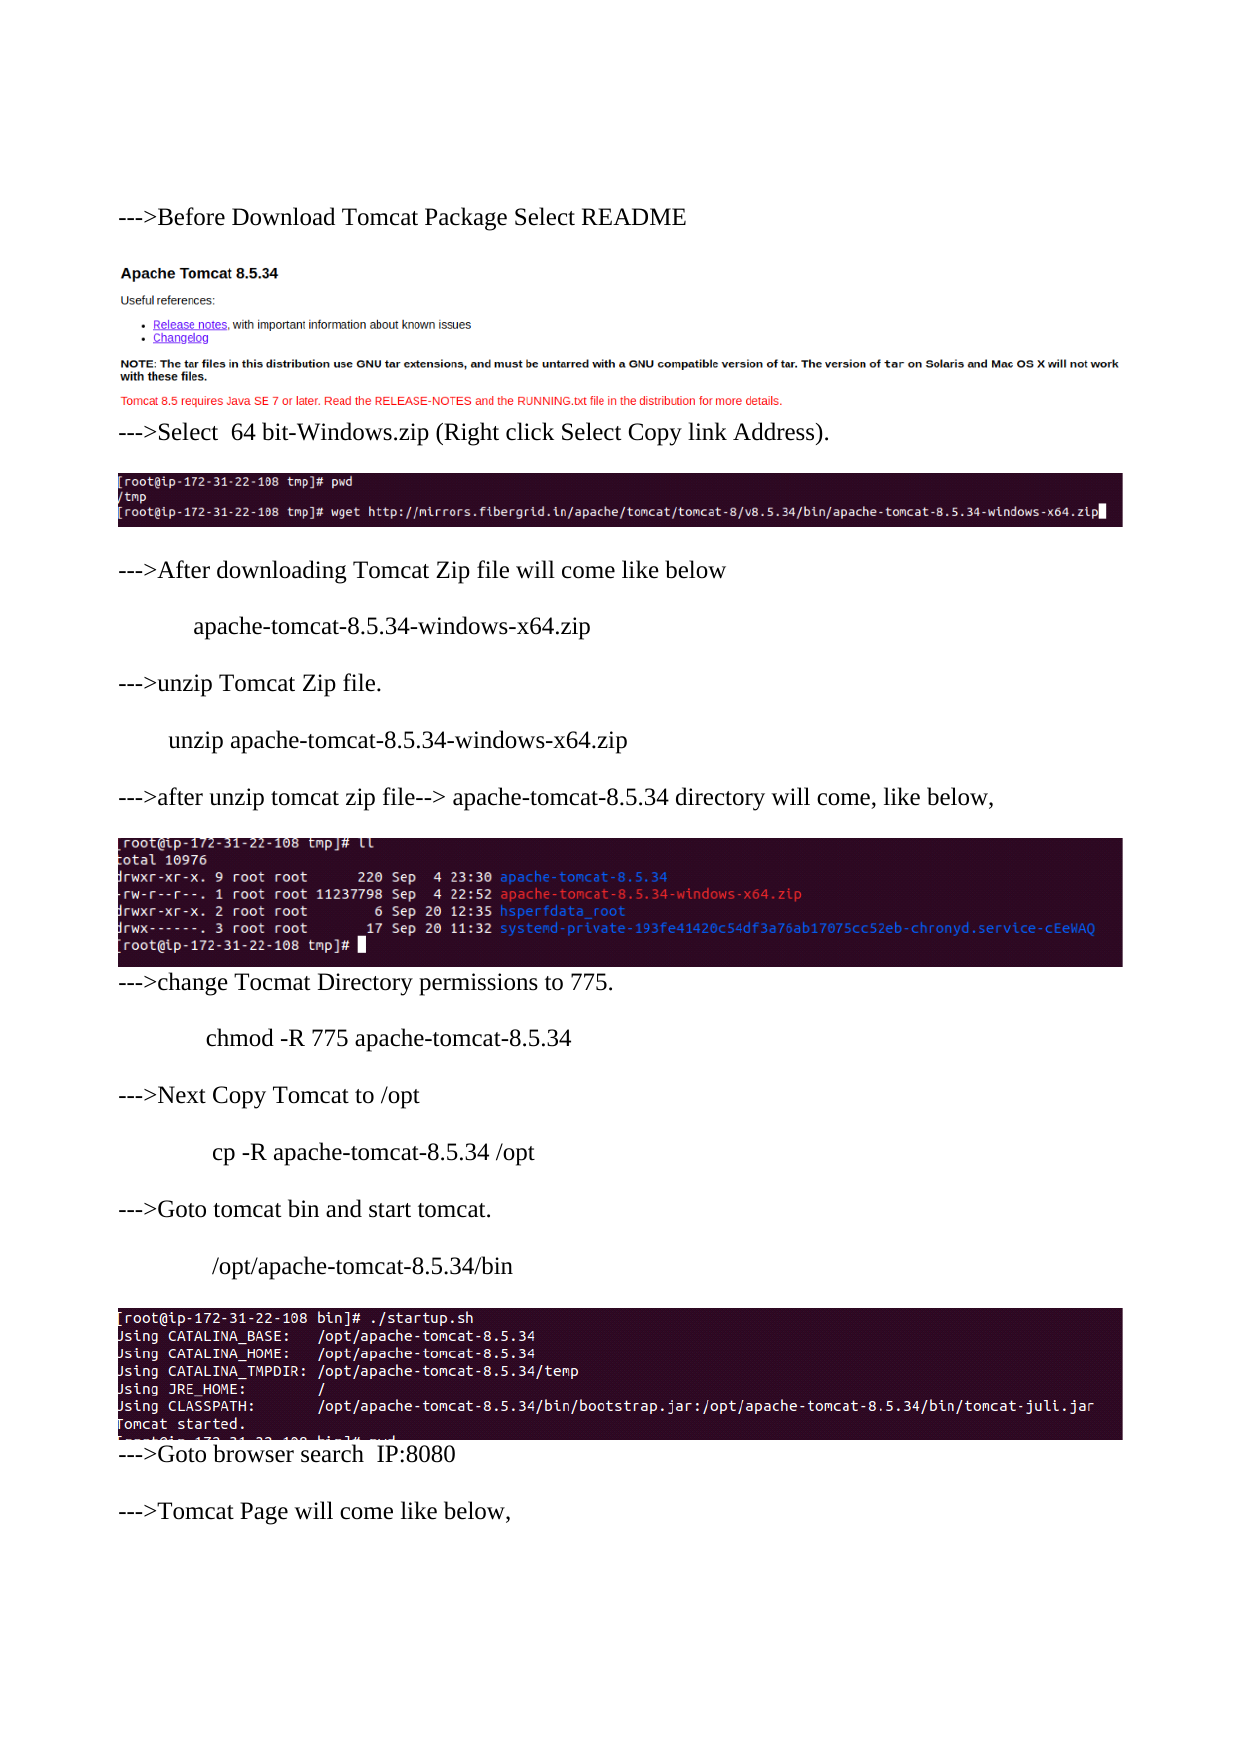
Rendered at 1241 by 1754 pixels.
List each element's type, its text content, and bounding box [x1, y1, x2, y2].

text unzip apache-tomcat-8.5.34-windows-x64.zip [118, 725, 1122, 754]
text --->Select 64 bit-Windows.zip (Right click Select Copy link Address). [118, 417, 1122, 446]
text --->Before Download Tomcat Package Select README [118, 202, 1122, 231]
text --->After downloading Tomcat Zip file will come like below [118, 555, 1122, 583]
text --->change Tocmat Directory permissions to 775. [118, 967, 1122, 995]
text --->after unzip tomcat zip file--> apache-tomcat-8.5.34 directory will come, like below, [118, 782, 1122, 811]
text --->Tomcat Page will come like below, [118, 1496, 1122, 1525]
text --->Goto tomcat bin and start tomcat. [118, 1194, 1122, 1222]
text chmod -R 775 apache-tomcat-8.5.34 [118, 1023, 1122, 1052]
text apache-tomcat-8.5.34-windows-x64.zip [118, 611, 1122, 640]
text --->Goto browser search IP:8080 [118, 1440, 1122, 1468]
text cp -R apache-tomcat-8.5.34 /opt [118, 1137, 1122, 1166]
text --->unzip Tomcat Zip file. [118, 668, 1122, 697]
text /opt/apache-tomcat-8.5.34/bin [118, 1251, 1122, 1280]
text --->Next Copy Tomcat to /opt [118, 1080, 1122, 1109]
